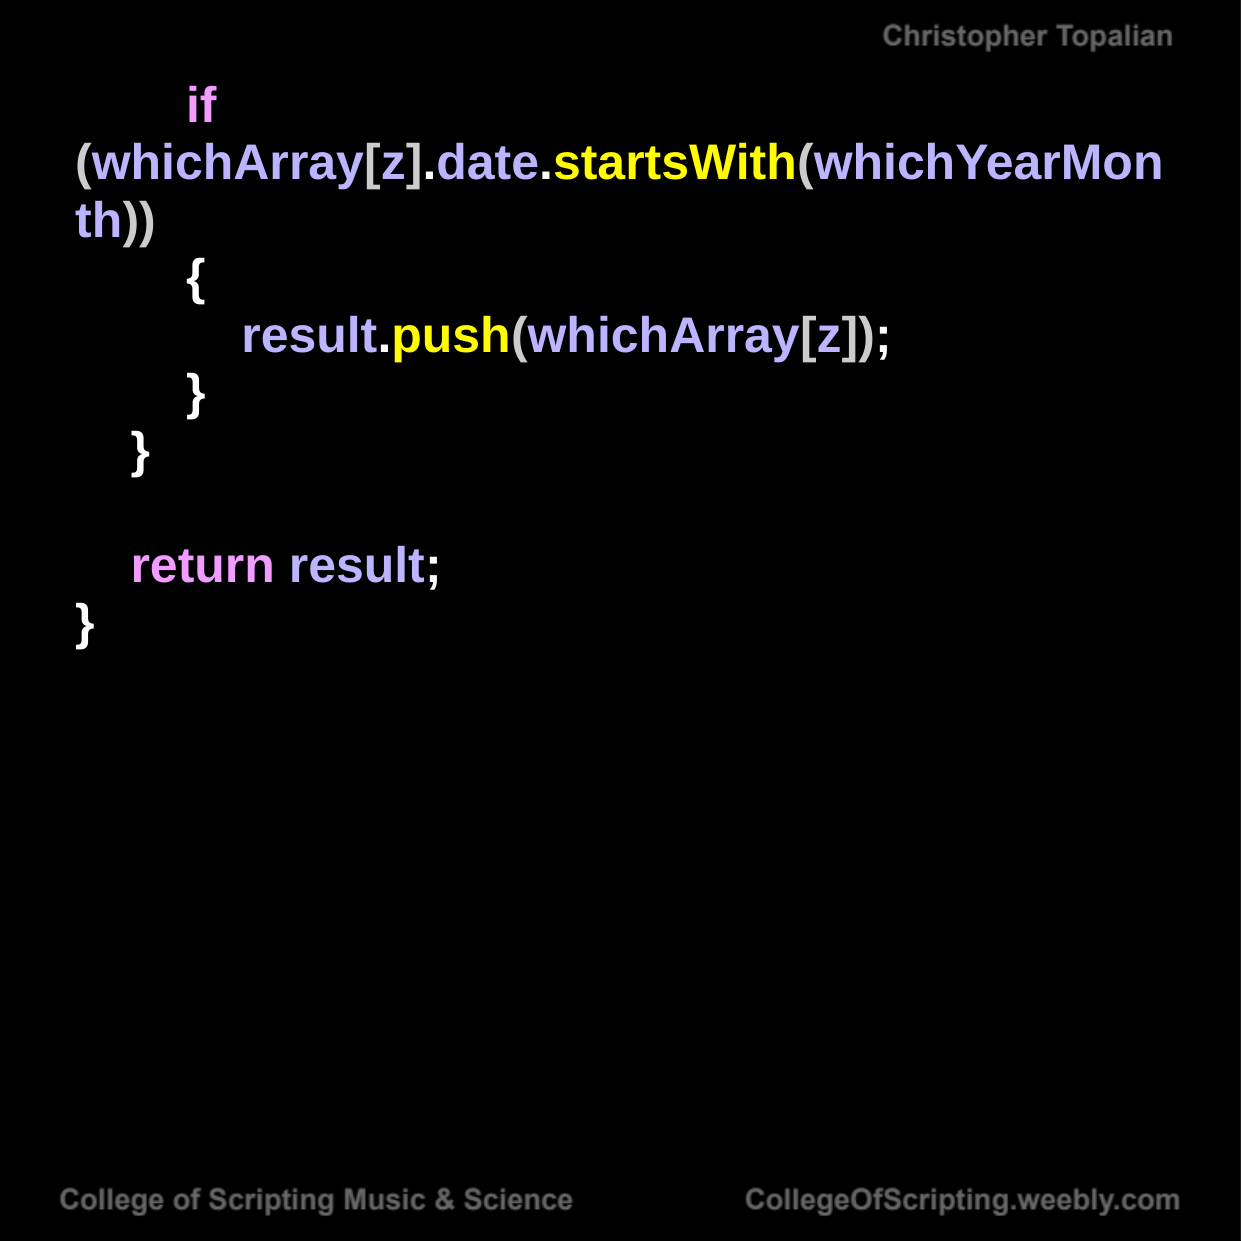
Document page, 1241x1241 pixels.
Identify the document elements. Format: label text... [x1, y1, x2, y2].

text } [75, 420, 1166, 477]
text result.push(whichArray[z]); [75, 305, 1166, 362]
text if (whichArray[z].date.startsWith(whichYearMonth)) [75, 75, 1166, 247]
text } [75, 592, 1166, 650]
text } [75, 362, 1166, 420]
text return result; [75, 535, 1166, 592]
text { [75, 247, 1166, 305]
